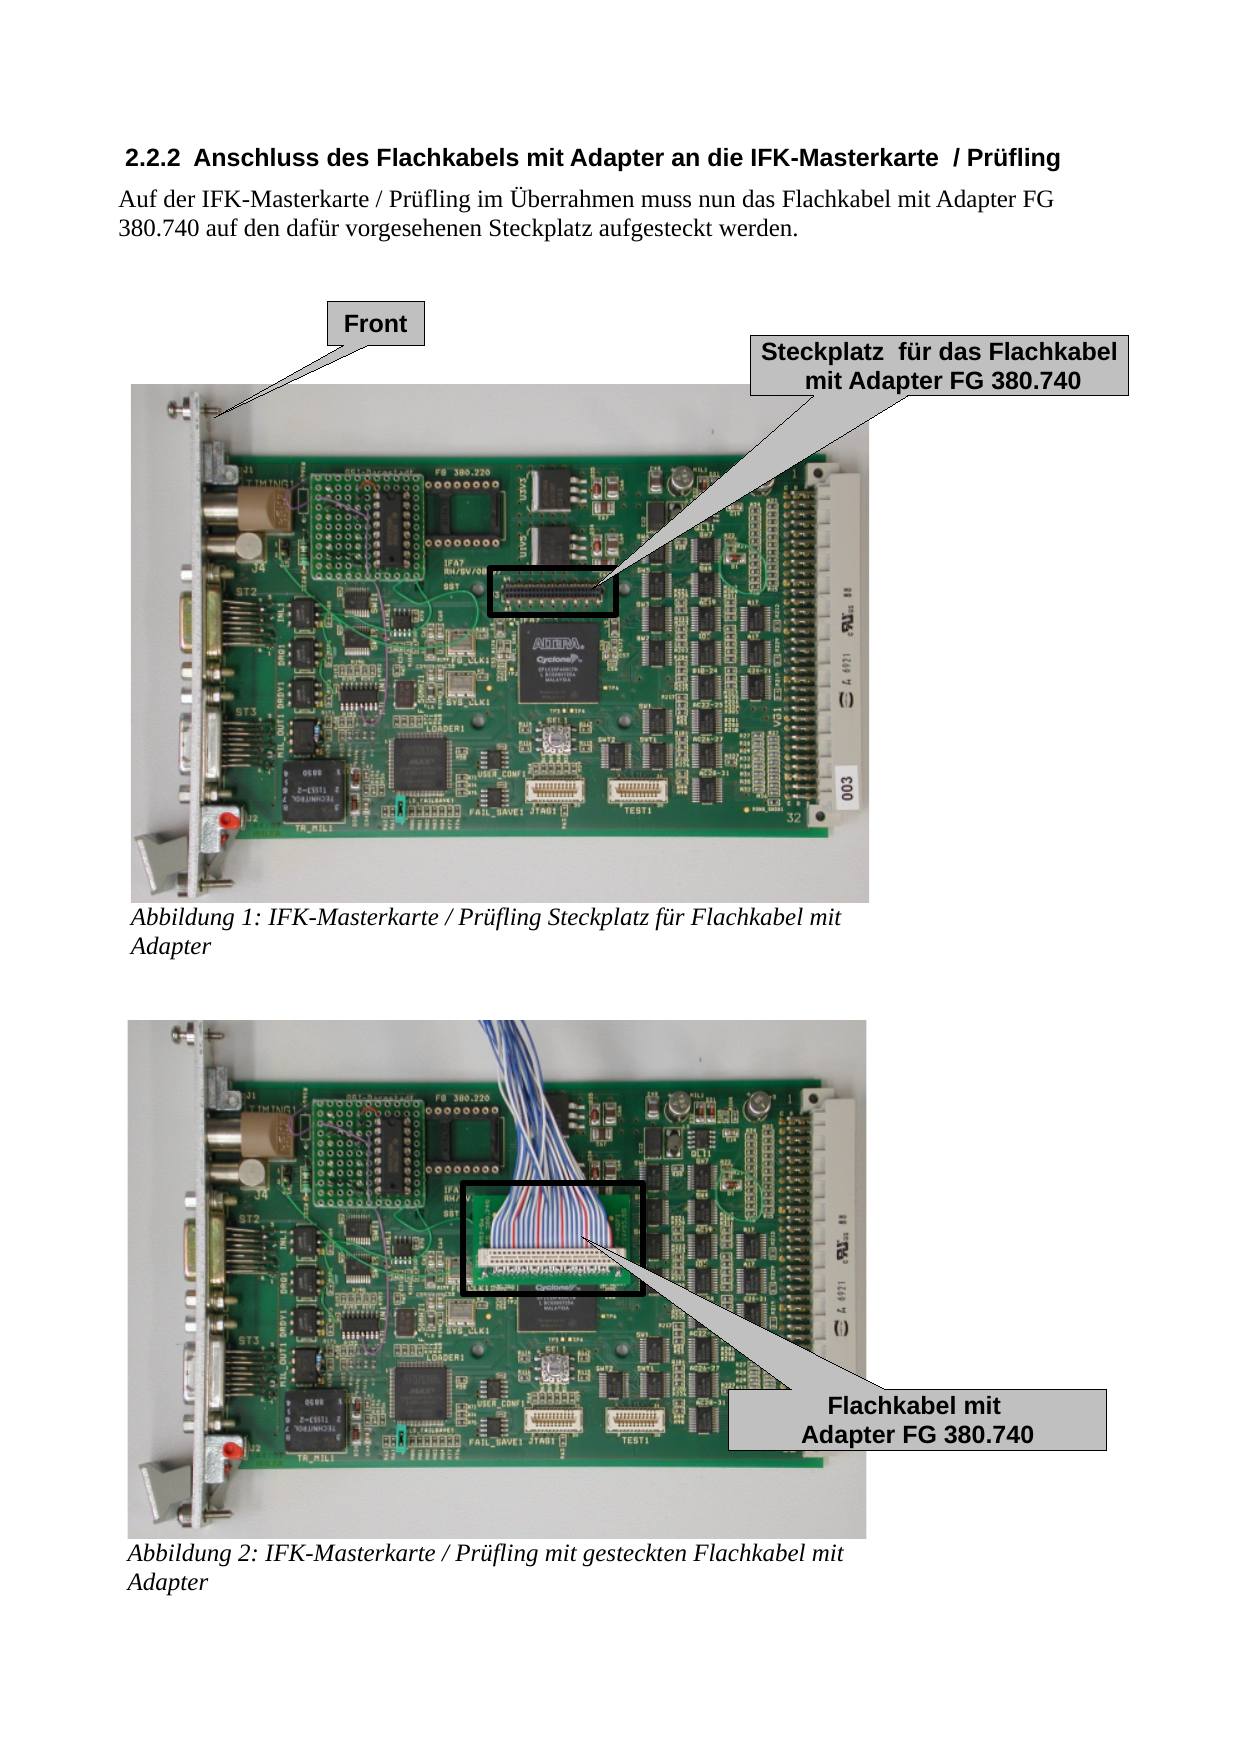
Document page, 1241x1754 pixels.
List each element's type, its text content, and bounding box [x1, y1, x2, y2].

picture [466, 1186, 640, 1291]
picture [130, 384, 870, 903]
text Abbildung 1: IFK-Masterkarte / Prüfling Steckplatz für Flachkabel mit Adapter [131, 903, 869, 960]
subtitle Anschluss des Flachkabels mit Adapter an die IFK-Masterkarte / Prüfling [118, 143, 1122, 172]
text Abbildung 2: IFK-Masterkarte / Prüfling mit gesteckten Flachkabel mit Adapter [127, 1539, 866, 1596]
text Auf der IFK-Masterkarte / Prüfling im Überrahmen muss nun das Flachkabel mit Adapter FG 380.740 auf den dafür vorgesehenen Steckplatz aufgesteckt werden. [118, 184, 1122, 242]
picture [127, 1020, 867, 1539]
picture [493, 571, 613, 612]
